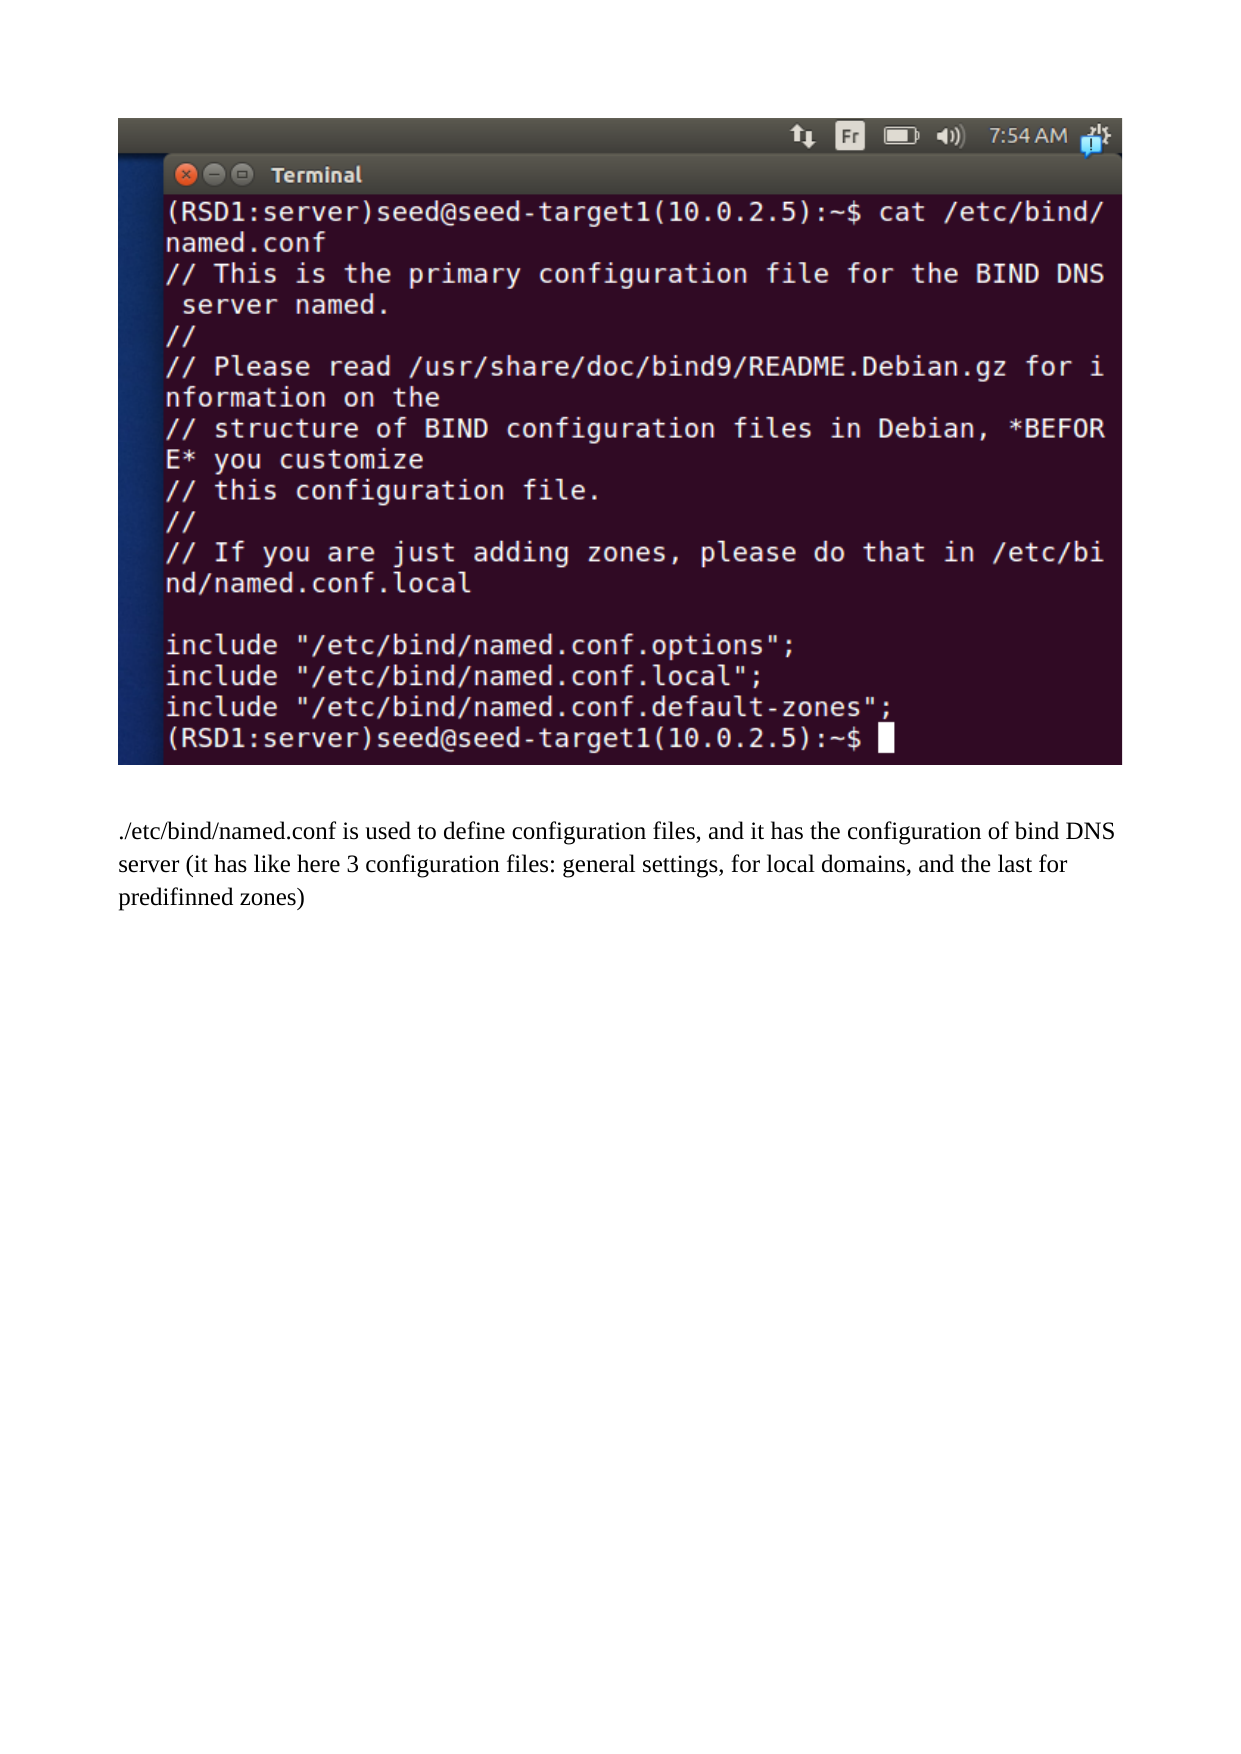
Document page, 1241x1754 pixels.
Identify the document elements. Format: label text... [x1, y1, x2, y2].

text ./etc/bind/named.conf is used to define configuration files, and it has the configuration of bind DNS server (it has like here 3 configuration files: general settings, for local domains, and the last for predifinned zones) [118, 816, 1122, 911]
picture [118, 118, 1123, 765]
